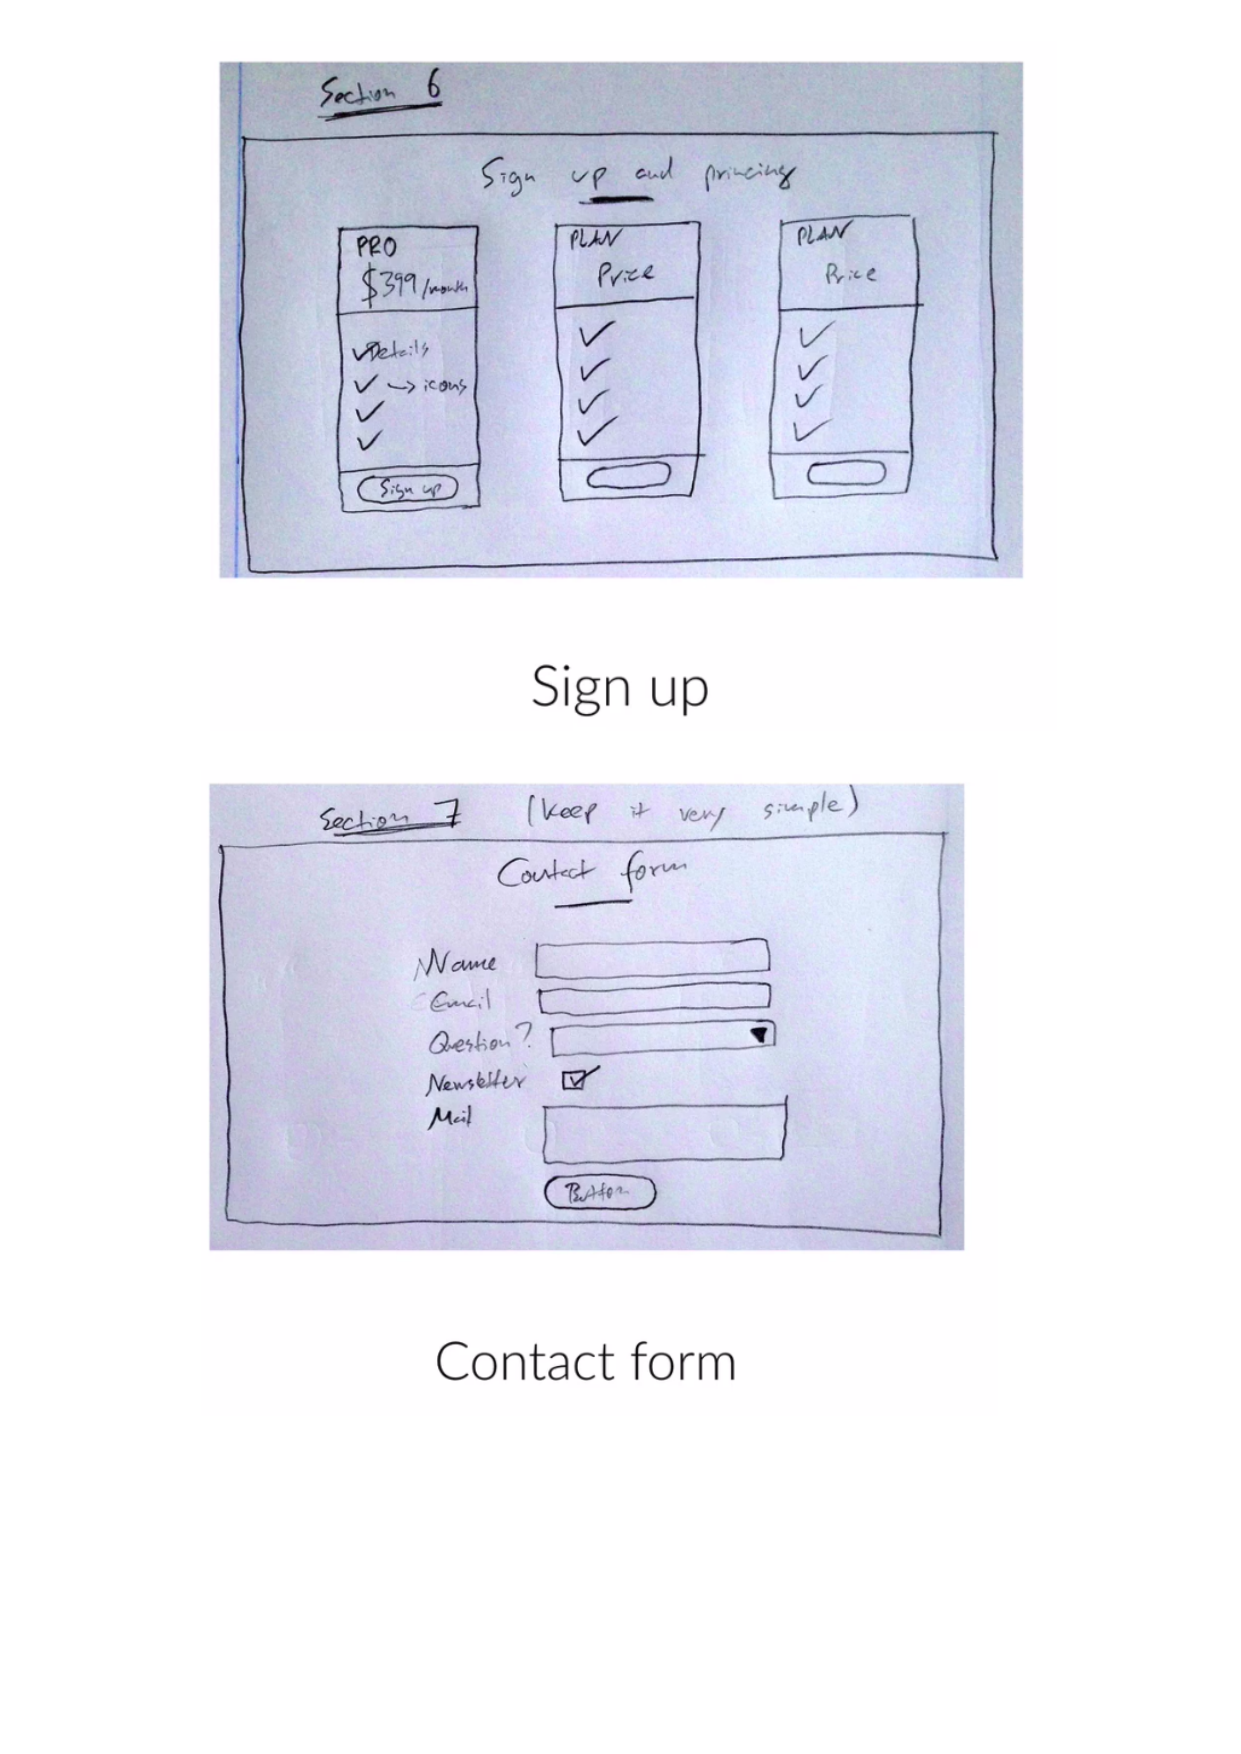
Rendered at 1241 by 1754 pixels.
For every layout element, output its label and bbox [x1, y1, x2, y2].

picture [201, 770, 998, 1416]
picture [210, 41, 1057, 731]
